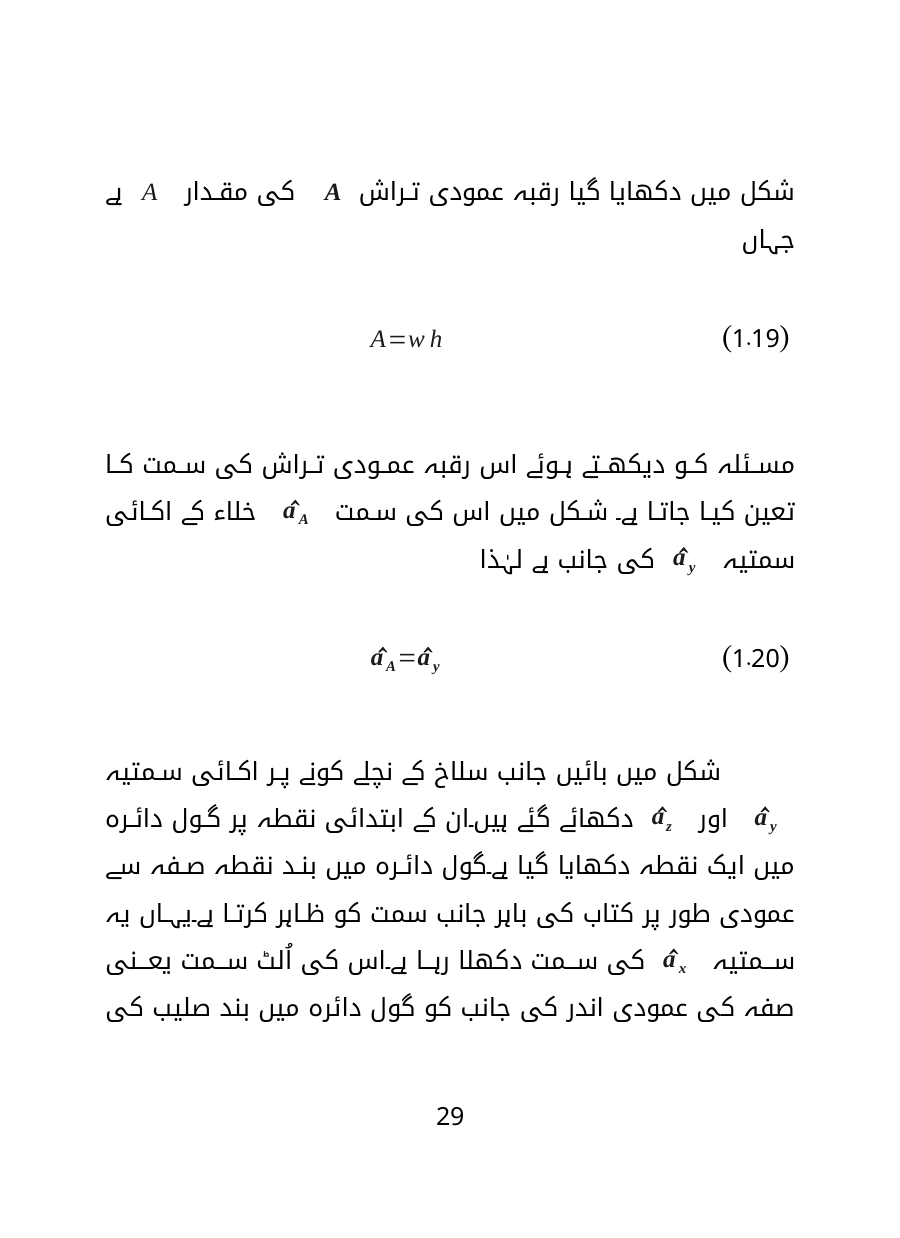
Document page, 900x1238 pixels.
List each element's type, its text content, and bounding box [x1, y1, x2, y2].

table_header [105, 630, 697, 701]
table_header [105, 310, 697, 381]
table_header (1.20) [697, 630, 795, 701]
text شکل 1.8 میں ایک سلاخ دکھایا گیا ہے۔ اس کو اکائی سمتیہکی سمت میں لٹایا گیا ہے۔ اگر ہم تصور میں اس سلاخ کو لمبائی کی عمودی سمت میں کاٹیں تو اس کا جو سرہ بنے گا اس سطح کے رقبہ کو رقبہ عمودی تراش کہتے ہیں۔ شکل میں دکھایا گیا رقبہ عمودی تراش کی مقدار ہے جہاں [105, 168, 795, 263]
text شکل میں بائیں جانب سلاخ کے نچلے کونے پر اکائی سمتیہ اور دکھائے گئے ہیں۔ان کے ابتدائی نقطہ پر گول دائرہ میں ایک نقطہ دکھایا گیا ہے۔گول دائرہ میں بند نقطہ صفہ سے عمودی طور پر کتاب کی باہر جانب سمت کو ظاہر کرتا ہے۔یہاں یہ سمتیہ کی سمت دکھلا رہا ہے۔اس کی اُلٹ سمت یعنی صفہ کی عمودی اندر کی جانب کو گول دائرہ میں بند صلیب کی [105, 748, 795, 1032]
text مسئلہ کو دیکھتے ہوئے اس رقبہ عمودی تراش کی سمت کا تعین کیا جاتا ہے۔ شکل میں اس کی سمت خلاء کے اکائی سمتیہ کی جانب ہے لہٰذا [105, 441, 795, 583]
table_header (1.19) [697, 310, 795, 381]
